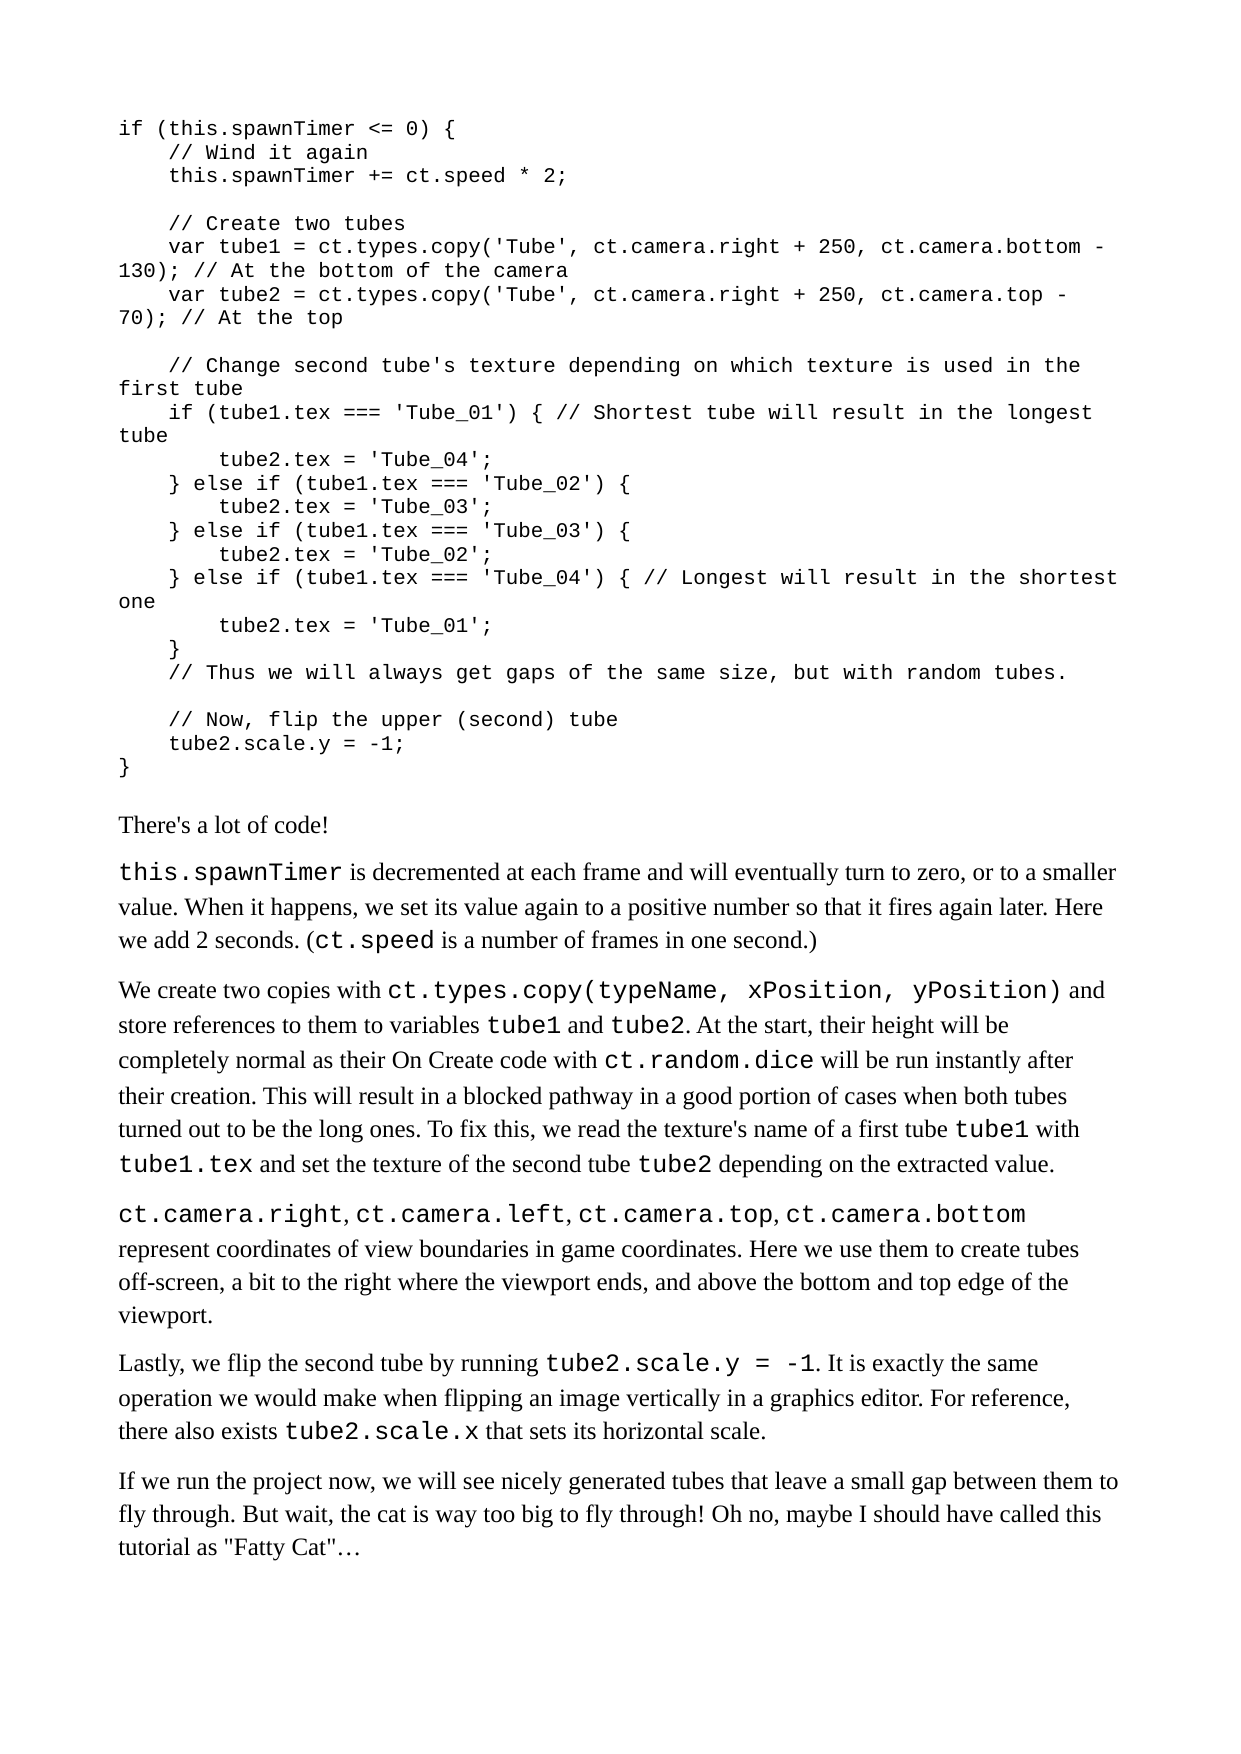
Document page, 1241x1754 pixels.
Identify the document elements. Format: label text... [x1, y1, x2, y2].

text tube2.scale.y = -1; [118, 733, 1122, 757]
text // Create two tubes [118, 213, 1122, 236]
text There's a lot of code! [118, 810, 1122, 838]
text if (tube1.tex === 'Tube_01') { // Shortest tube will result in the longest tube [118, 402, 1122, 449]
text // Change second tube's texture depending on which texture is used in the first tube [118, 354, 1122, 402]
text } [118, 638, 1122, 662]
text } else if (tube1.tex === 'Tube_03') { [118, 520, 1122, 544]
text We create two copies with ct.types.copy(typeName, xPosition, yPosition) and store references to them to variables tube1 and tube2. At the start, their height will be completely normal as their On Create code with ct.random.dice will be run instantly after their creation. This will result in a blocked pathway in a good portion of cases when both tubes turned out to be the long ones. To fix this, we read the texture's name of a first tube tube1 with tube1.tex and set the texture of the second tube tube2 depending on the extracted value. [118, 975, 1122, 1180]
text tube2.tex = 'Tube_02'; [118, 544, 1122, 567]
text tube2.tex = 'Tube_03'; [118, 496, 1122, 520]
text var tube2 = ct.types.copy('Tube', ct.camera.right + 250, ct.camera.top - 70); // At the top [118, 284, 1122, 331]
text // Now, flip the upper (second) tube [118, 709, 1122, 733]
text If we run the project now, we will see nicely generated tubes that leave a small gap between them to fly through. But wait, the cat is way too big to fly through! Oh no, maybe I should have called this tutorial as "Fatty Cat"… [118, 1466, 1122, 1561]
text // Thus we will always get gaps of the same size, but with random tubes. [118, 662, 1122, 686]
text } [118, 757, 1122, 780]
text this.spawnTimer += ct.speed * 2; [118, 165, 1122, 189]
text Lastly, we flip the second tube by running tube2.scale.y = -1. It is exactly the same operation we would make when flipping an image vertically in a graphics editor. For reference, there also exists tube2.scale.x that sets its horizontal scale. [118, 1348, 1122, 1447]
text tube2.tex = 'Tube_04'; [118, 449, 1122, 473]
text tube2.tex = 'Tube_01'; [118, 615, 1122, 638]
text var tube1 = ct.types.copy('Tube', ct.camera.right + 250, ct.camera.bottom - 130); // At the bottom of the camera [118, 236, 1122, 284]
text } else if (tube1.tex === 'Tube_02') { [118, 473, 1122, 496]
text this.spawnTimer is decremented at each frame and will eventually turn to zero, or to a smaller value. When it happens, we set its value again to a positive number so that it fires again later. Here we add 2 seconds. (ct.speed is a number of frames in one second.) [118, 857, 1122, 956]
text // Wind it again [118, 142, 1122, 165]
text ct.camera.right, ct.camera.left, ct.camera.top, ct.camera.bottom represent coordinates of view boundaries in game coordinates. Here we use them to create tubes off-screen, a bit to the right where the viewport ends, and above the bottom and top edge of the viewport. [118, 1199, 1122, 1329]
text } else if (tube1.tex === 'Tube_04') { // Longest will result in the shortest one [118, 567, 1122, 615]
text if (this.spawnTimer <= 0) { [118, 118, 1122, 142]
